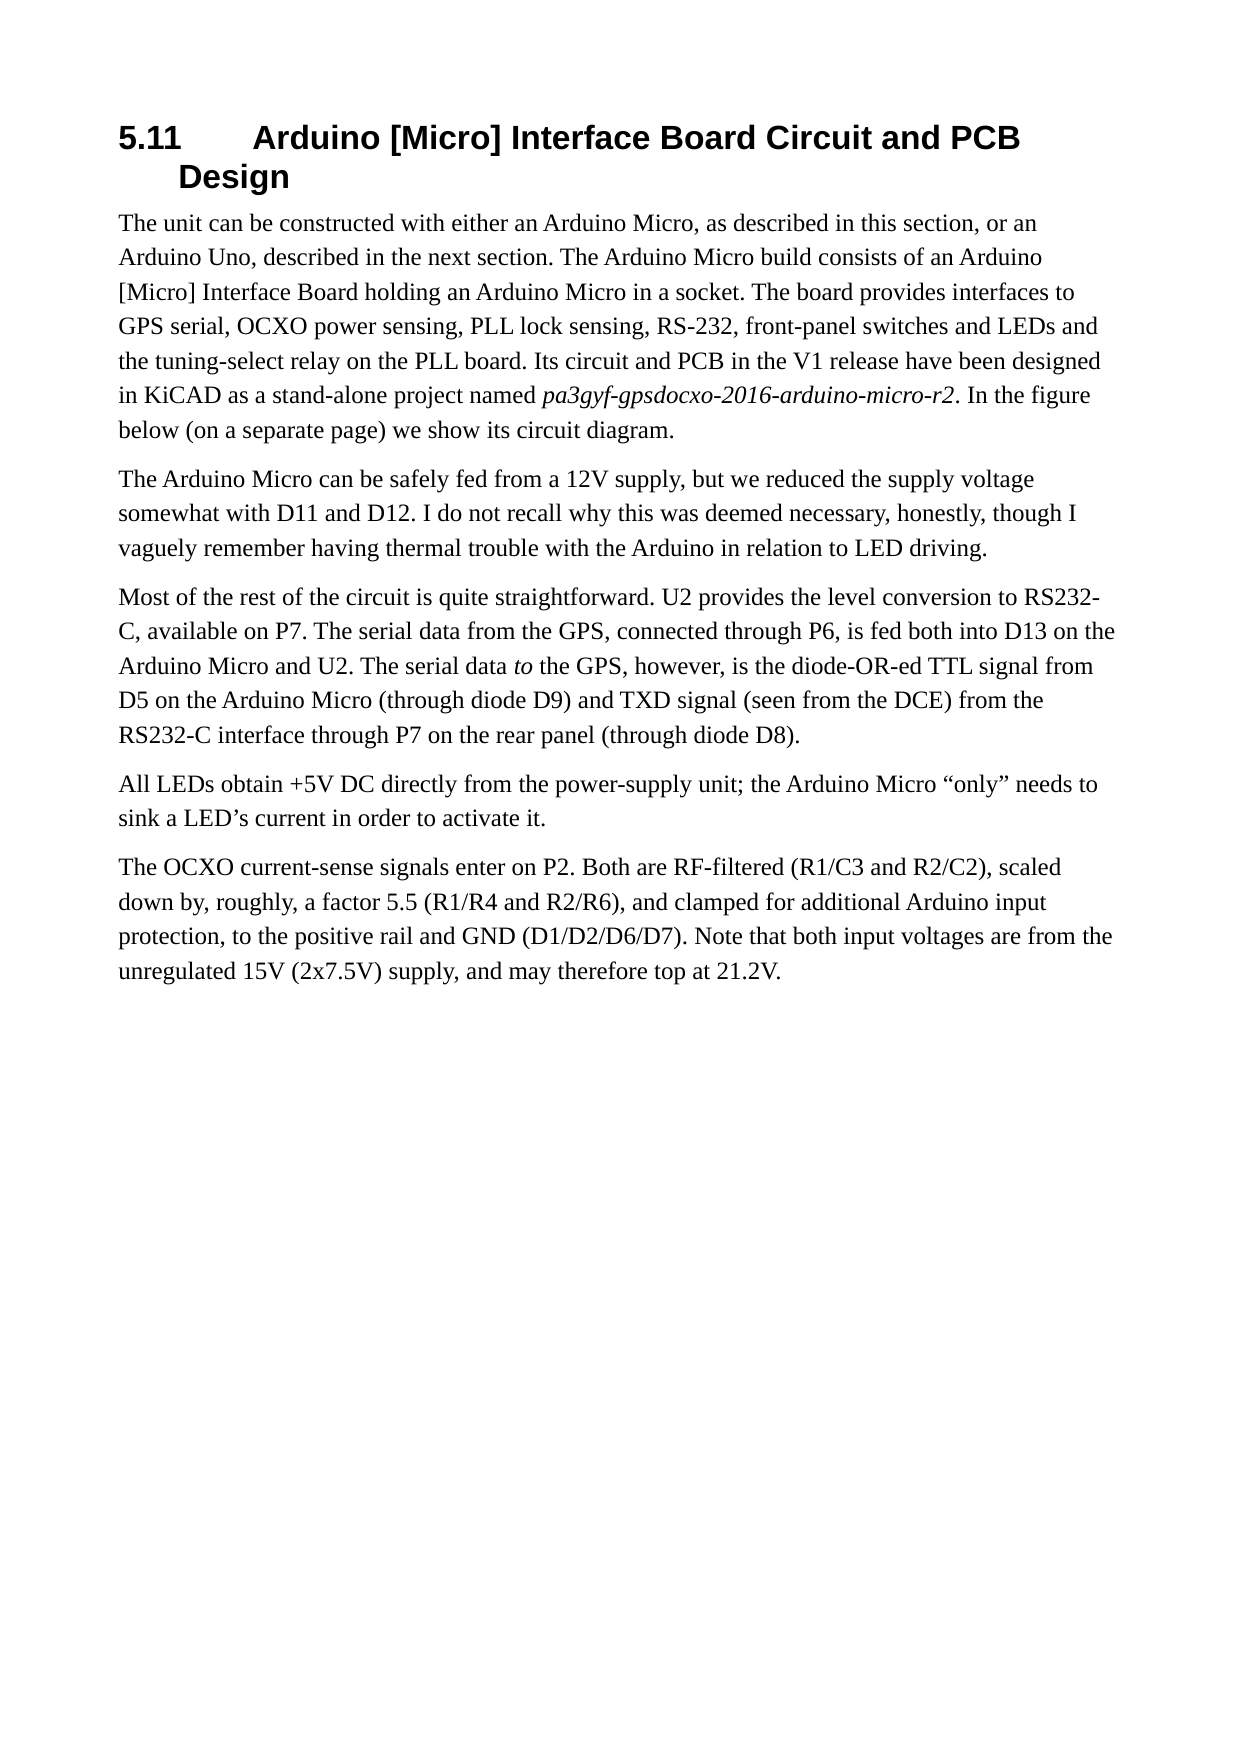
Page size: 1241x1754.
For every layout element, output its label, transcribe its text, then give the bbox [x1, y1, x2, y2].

text The Arduino Micro can be safely fed from a 12V supply, but we reduced the supply voltage somewhat with D11 and D12. I do not recall why this was deemed necessary, honestly, though I vaguely remember having thermal trouble with the Arduino in relation to LED driving. [118, 464, 1122, 562]
text The unit can be constructed with either an Arduino Micro, as described in this section, or an Arduino Uno, described in the next section. The Arduino Micro build consists of an Arduino [Micro] Interface Board holding an Arduino Micro in a socket. The board provides interfaces to GPS serial, OCXO power sensing, PLL lock sensing, RS-232, front-panel switches and LEDs and the tuning-select relay on the PLL board. Its circuit and PCB in the V1 release have been designed in KiCAD as a stand-alone project named pa3gyf-gpsdocxo-2016-arduino-micro-r2. In the figure below (on a separate page) we show its circuit diagram. [118, 208, 1122, 443]
subtitle Arduino [Micro] Interface Board Circuit and PCB Design [118, 118, 1122, 195]
text Most of the rest of the circuit is quite straightforward. U2 provides the level conversion to RS232-C, available on P7. The serial data from the GPS, connected through P6, is fed both into D13 on the Arduino Micro and U2. The serial data to the GPS, however, is the diode-OR-ed TTL signal from D5 on the Arduino Micro (through diode D9) and TXD signal (seen from the DCE) from the RS232-C interface through P7 on the rear panel (through diode D8). [118, 582, 1122, 748]
text The OCXO current-sense signals enter on P2. Both are RF-filtered (R1/C3 and R2/C2), scaled down by, roughly, a factor 5.5 (R1/R4 and R2/R6), and clamped for additional Arduino input protection, to the positive rail and GND (D1/D2/D6/D7). Note that both input voltages are from the unregulated 15V (2x7.5V) supply, and may therefore top at 21.2V. [118, 852, 1122, 984]
text All LEDs obtain +5V DC directly from the power-supply unit; the Arduino Micro “only” needs to sink a LED’s current in order to activate it. [118, 769, 1122, 832]
